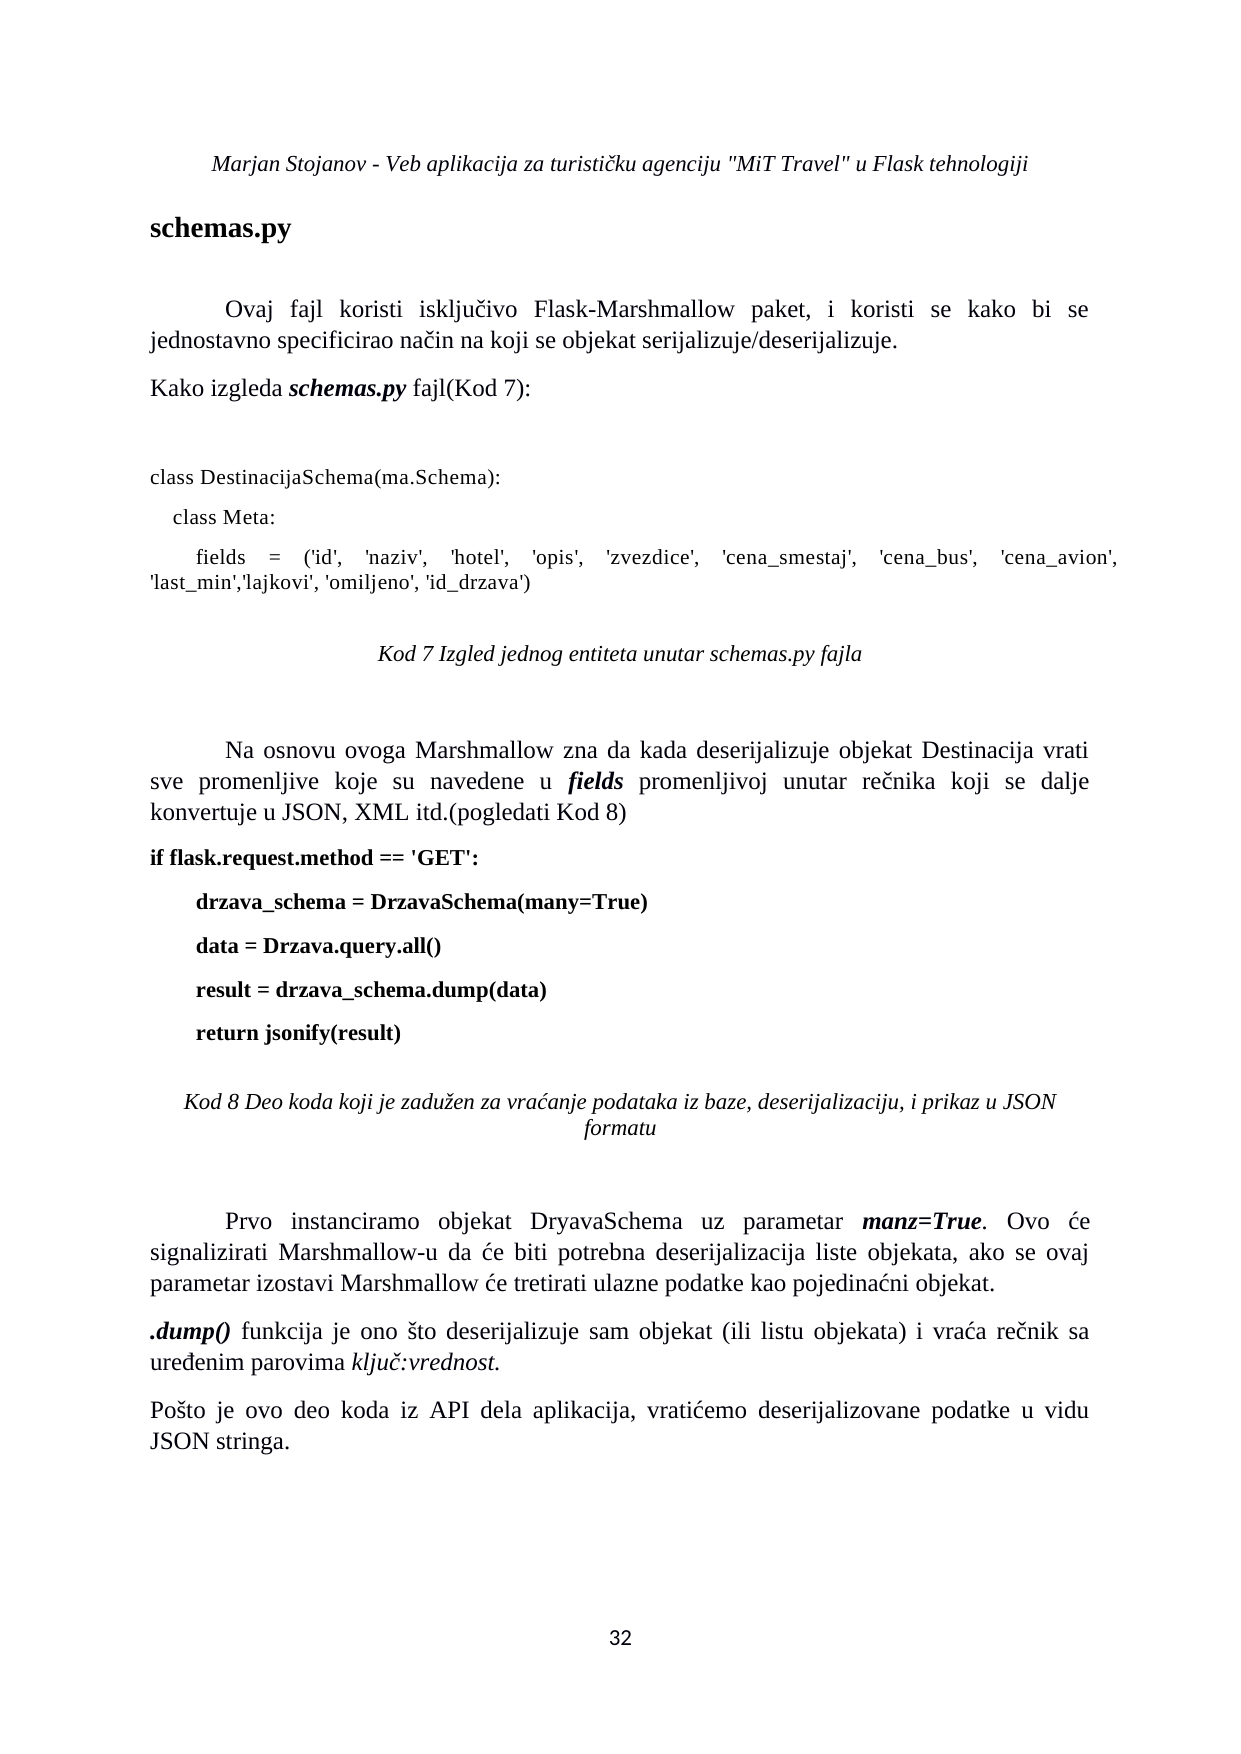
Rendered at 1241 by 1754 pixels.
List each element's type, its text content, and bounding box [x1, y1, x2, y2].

text Na osnovu ovoga Marshmallow zna da kada deserijalizuje objekat Destinacija vrati sve promenljive koje su navedene u fields promenljivoj unutar rečnika koji se dalje konvertuje u JSON, XML itd.(pogledati Kod 8) [150, 735, 1090, 826]
text Ovaj fajl koristi isključivo Flask-Marshmallow paket, i koristi se kako bi se jednostavno specificirao način na koji se objekat serijalizuje/deserijalizuje. [150, 294, 1090, 354]
text Pošto je ovo deo koda iz API dela aplikacija, vratićemo deserijalizovane podatke u vidu JSON stringa. [150, 1395, 1090, 1455]
text .dump() funkcija je ono što deserijalizuje sam objekat (ili listu objekata) i vraća rečnik sa uređenim parovima ključ:vrednost. [150, 1316, 1090, 1376]
text Kod 8 Deo koda koji je zadužen za vraćanje podataka iz baze, deserijalizaciju, i prikaz u JSON formatu [150, 1088, 1090, 1140]
subtitle schemas.py [150, 210, 1090, 243]
text Prvo instanciramo objekat DryavaSchema uz parametar manz=True. Ovo će signalizirati Marshmallow-u da će biti potrebna deserijalizacija liste objekata, ako se ovaj parametar izostavi Marshmallow će tretirati ulazne podatke kao pojedinaćni objekat. [150, 1206, 1090, 1297]
text Kod 7 Izgled jednog entiteta unutar schemas.py fajla [150, 640, 1090, 666]
text Kako izgleda schemas.py fajl(Kod 7): [150, 373, 1090, 401]
